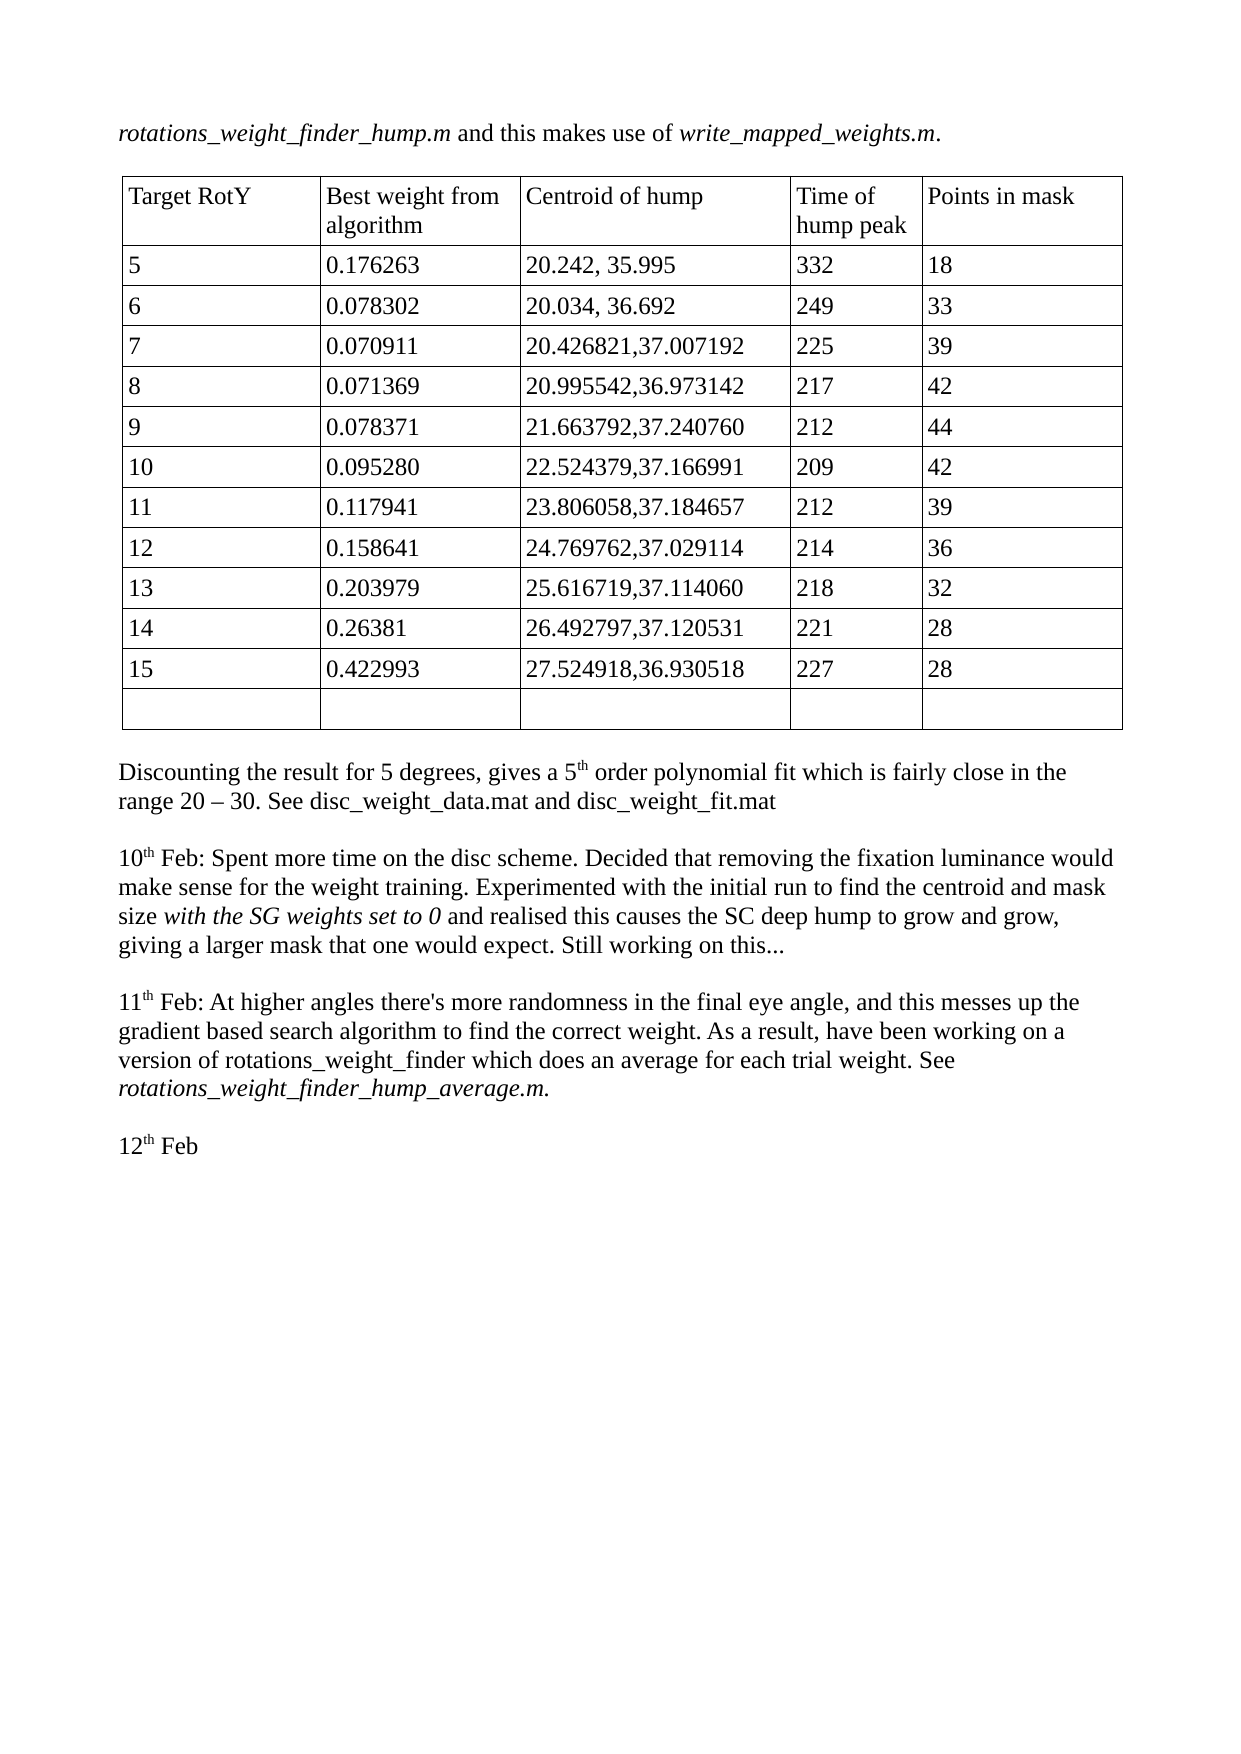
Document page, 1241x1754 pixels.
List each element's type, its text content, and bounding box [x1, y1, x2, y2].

table_cell 14 [123, 609, 320, 648]
table_cell 11 [123, 488, 320, 527]
table_cell 39 [923, 488, 1122, 527]
table_cell 20.242, 35.995 [521, 246, 790, 285]
table_header Time of hump peak [791, 177, 922, 245]
text rotations_weight_finder_hump.m and this makes use of write_mapped_weights.m. [118, 118, 1122, 147]
text 12th Feb [118, 1131, 1122, 1160]
table_cell 20.034, 36.692 [521, 286, 790, 325]
table_cell 15 [123, 649, 320, 688]
table_cell 7 [123, 326, 320, 366]
table_cell 0.095280 [321, 447, 520, 487]
table_cell 42 [923, 367, 1122, 406]
table_cell 0.158641 [321, 528, 520, 567]
table_header Points in mask [923, 177, 1122, 245]
table_header Target RotY [123, 177, 320, 245]
table_cell 13 [123, 568, 320, 607]
table_cell 0.071369 [321, 367, 520, 406]
table_cell 212 [791, 488, 922, 527]
table_cell 0.26381 [321, 609, 520, 648]
table_cell 9 [123, 407, 320, 446]
table_cell 0.422993 [321, 649, 520, 688]
table_cell 25.616719,37.114060 [521, 568, 790, 607]
table_header Centroid of hump [521, 177, 790, 245]
table_cell 24.769762,37.029114 [521, 528, 790, 567]
table_cell 0.203979 [321, 568, 520, 607]
table_cell 12 [123, 528, 320, 567]
table_cell 22.524379,37.166991 [521, 447, 790, 487]
table_cell 249 [791, 286, 922, 325]
table_cell 20.426821,37.007192 [521, 326, 790, 366]
table_header Best weight from algorithm [321, 177, 520, 245]
table_cell 217 [791, 367, 922, 406]
text Discounting the result for 5 degrees, gives a 5th order polynomial fit which is fairly close in the range 20 – 30. See disc_weight_data.mat and disc_weight_fit.mat [118, 757, 1122, 815]
table_cell [521, 689, 790, 728]
table_cell 33 [923, 286, 1122, 325]
table_cell 209 [791, 447, 922, 487]
table_cell [791, 689, 922, 728]
table_cell 39 [923, 326, 1122, 366]
table_cell 6 [123, 286, 320, 325]
table_cell 36 [923, 528, 1122, 567]
table_cell 28 [923, 649, 1122, 688]
table_cell 0.117941 [321, 488, 520, 527]
table_cell 0.176263 [321, 246, 520, 285]
table_cell 212 [791, 407, 922, 446]
table_cell 18 [923, 246, 1122, 285]
table_cell 27.524918,36.930518 [521, 649, 790, 688]
table_cell 227 [791, 649, 922, 688]
table_cell 332 [791, 246, 922, 285]
table_cell 21.663792,37.240760 [521, 407, 790, 446]
table_cell 20.995542,36.973142 [521, 367, 790, 406]
table_cell 218 [791, 568, 922, 607]
table_cell 221 [791, 609, 922, 648]
text 10th Feb: Spent more time on the disc scheme. Decided that removing the fixation luminance would make sense for the weight training. Experimented with the initial run to find the centroid and mask size with the SG weights set to 0 and realised this causes the SC deep hump to grow and grow, giving a larger mask that one would expect. Still working on this... [118, 843, 1122, 958]
table_cell [923, 689, 1122, 728]
table_cell 8 [123, 367, 320, 406]
table_cell [123, 689, 320, 728]
table_cell [321, 689, 520, 728]
table_cell 32 [923, 568, 1122, 607]
table_cell 10 [123, 447, 320, 487]
text 11th Feb: At higher angles there's more randomness in the final eye angle, and this messes up the gradient based search algorithm to find the correct weight. As a result, have been working on a version of rotations_weight_finder which does an average for each trial weight. See rotations_weight_finder_hump_average.m. [118, 987, 1122, 1102]
table_cell 28 [923, 609, 1122, 648]
table_cell 0.078371 [321, 407, 520, 446]
table_cell 0.078302 [321, 286, 520, 325]
table_cell 0.070911 [321, 326, 520, 366]
table_cell 44 [923, 407, 1122, 446]
table_cell 5 [123, 246, 320, 285]
table_cell 42 [923, 447, 1122, 487]
table_cell 26.492797,37.120531 [521, 609, 790, 648]
table_cell 23.806058,37.184657 [521, 488, 790, 527]
table_cell 225 [791, 326, 922, 366]
table_cell 214 [791, 528, 922, 567]
